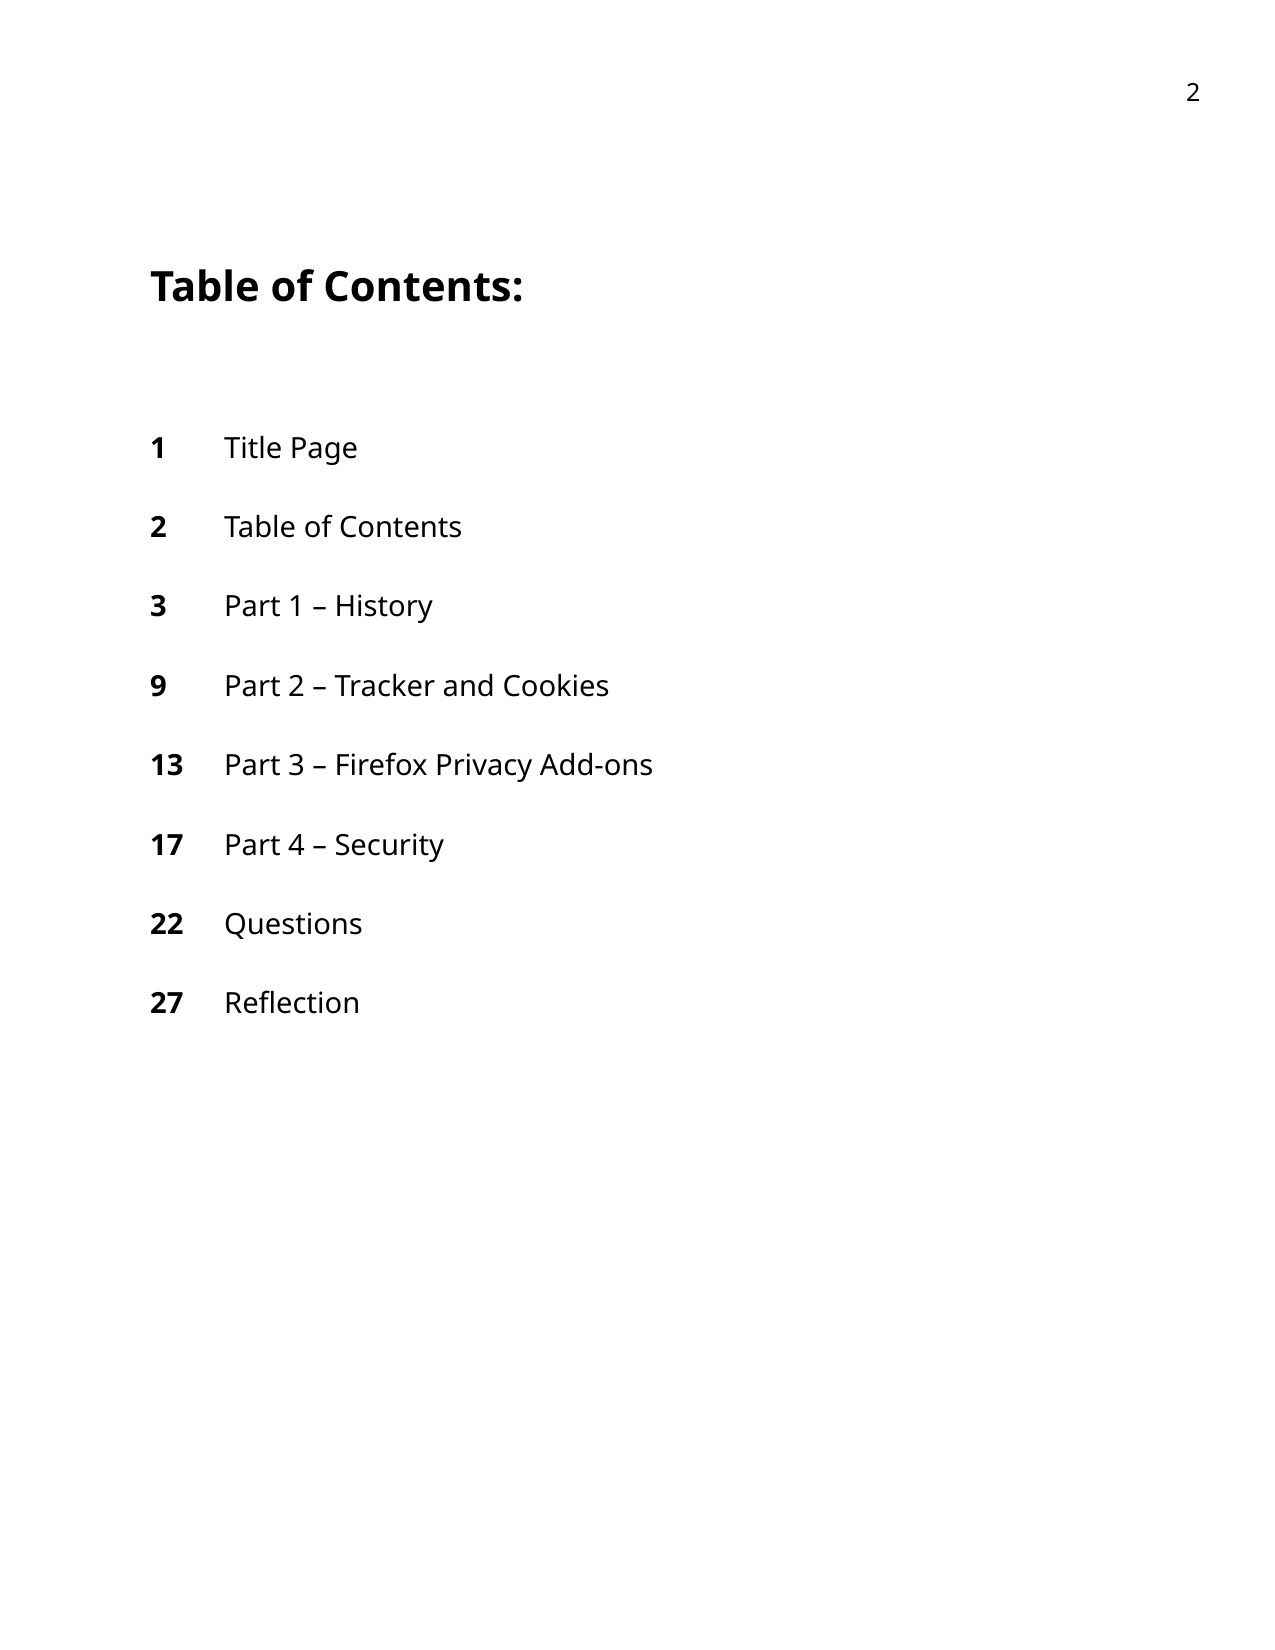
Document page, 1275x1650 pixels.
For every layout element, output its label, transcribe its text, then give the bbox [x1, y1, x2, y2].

text 17 Part 4 – Security [150, 824, 1200, 863]
text 9 Part 2 – Tracker and Cookies [150, 665, 1200, 705]
text 27 Reflection [150, 983, 1200, 1022]
text 13 Part 3 – Firefox Privacy Add-ons [150, 744, 1200, 784]
text 1 Title Page [150, 427, 1200, 467]
text 3 Part 1 – History [150, 586, 1200, 625]
text 22 Questions [150, 903, 1200, 943]
text Table of Contents: [150, 257, 1200, 313]
text 2 Table of Contents [150, 506, 1200, 546]
